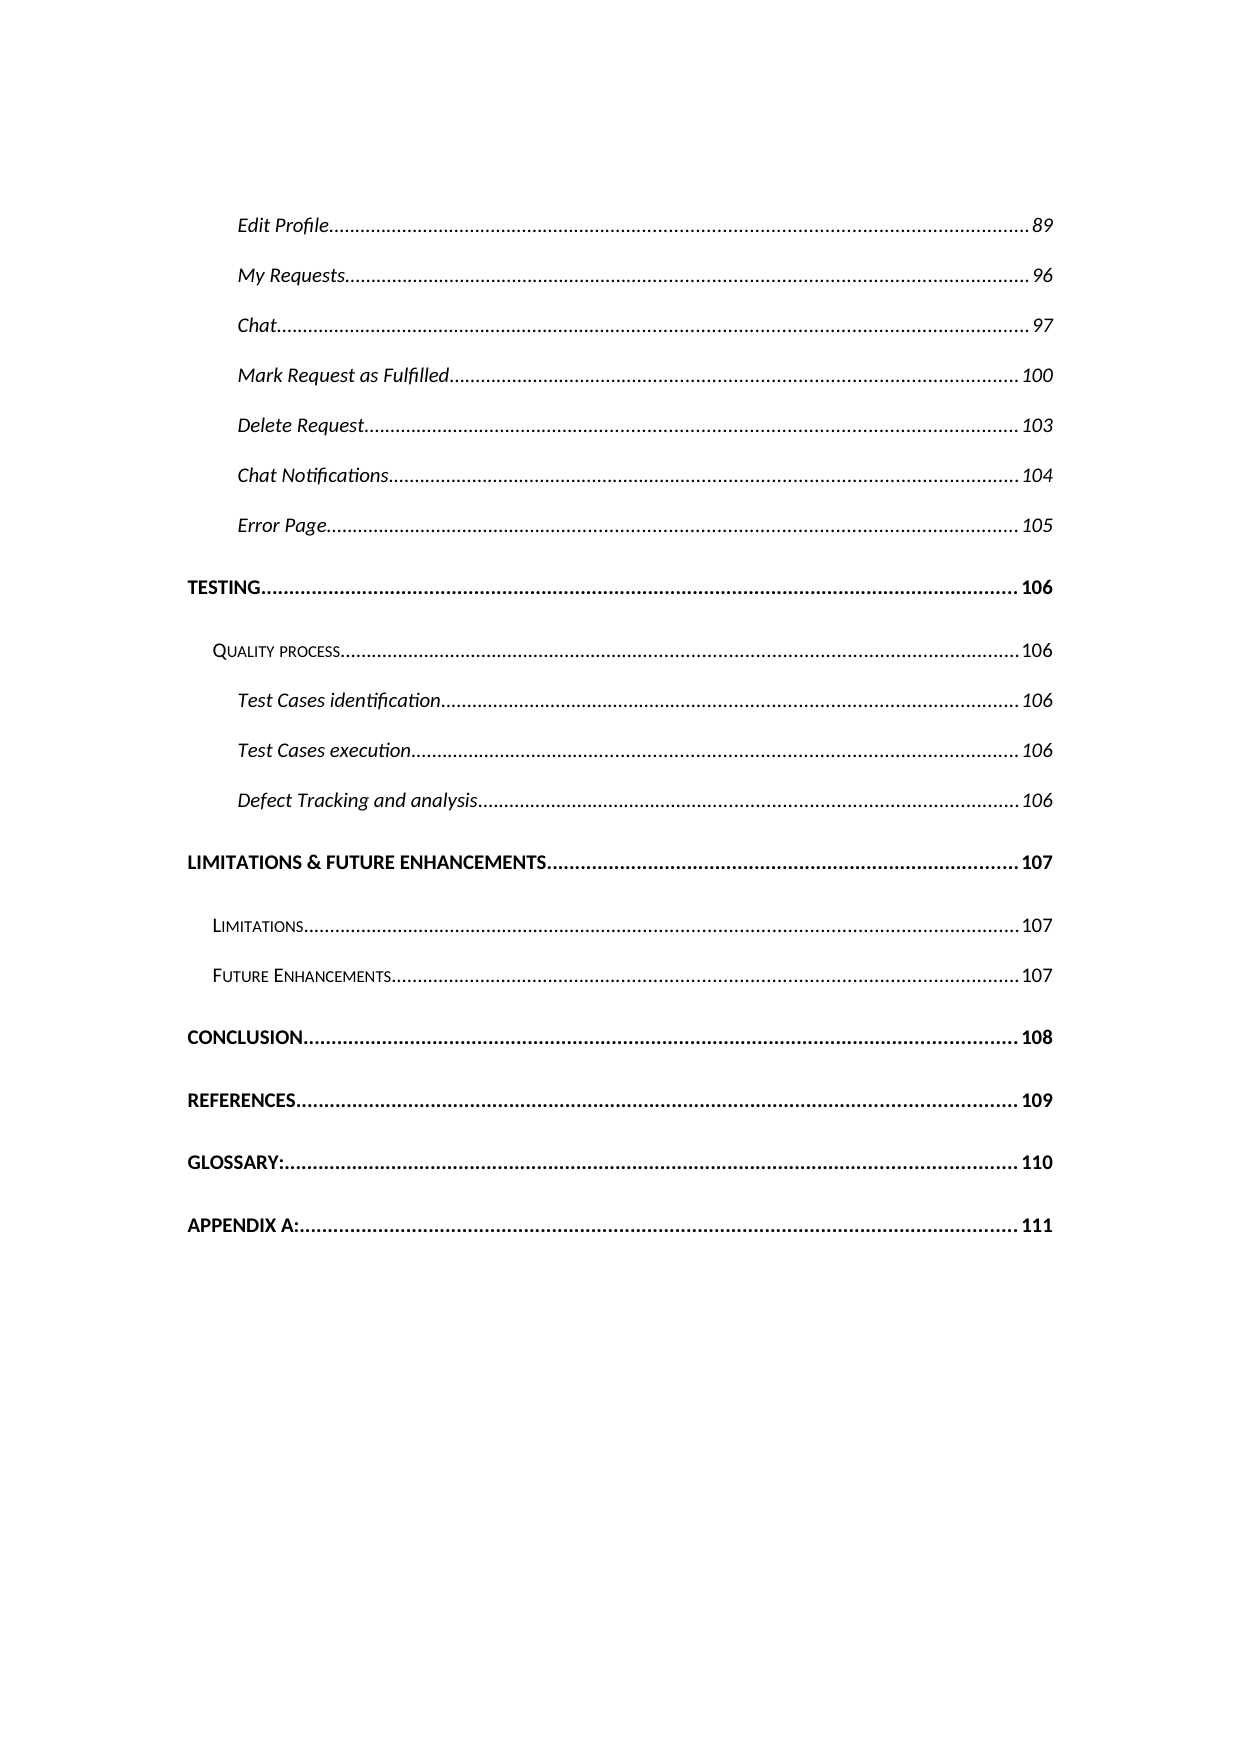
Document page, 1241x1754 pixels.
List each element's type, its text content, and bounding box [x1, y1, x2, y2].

text Limitations 107 [212, 887, 1053, 937]
text Test Cases execution 106 [237, 712, 1053, 762]
text Chat Notifications 104 [237, 437, 1053, 487]
text Error Page 105 [237, 487, 1053, 537]
text Edit Profile 89 [237, 187, 1053, 237]
text Glossary: 110 [187, 1125, 1053, 1175]
text Defect Tracking and analysis 106 [237, 762, 1053, 812]
text Test Cases identification 106 [237, 662, 1053, 712]
text Testing 106 [187, 550, 1053, 600]
text Appendix A: 111 [187, 1187, 1053, 1237]
text Delete Request 103 [237, 387, 1053, 437]
text My Requests 96 [237, 237, 1053, 287]
text Conclusion 108 [187, 1000, 1053, 1050]
text Chat 97 [237, 287, 1053, 337]
text Future Enhancements 107 [212, 937, 1053, 987]
text Quality process 106 [212, 612, 1053, 662]
text References 109 [187, 1062, 1053, 1112]
text Mark Request as Fulfilled 100 [237, 337, 1053, 387]
text Limitations & Future Enhancements 107 [187, 825, 1053, 875]
